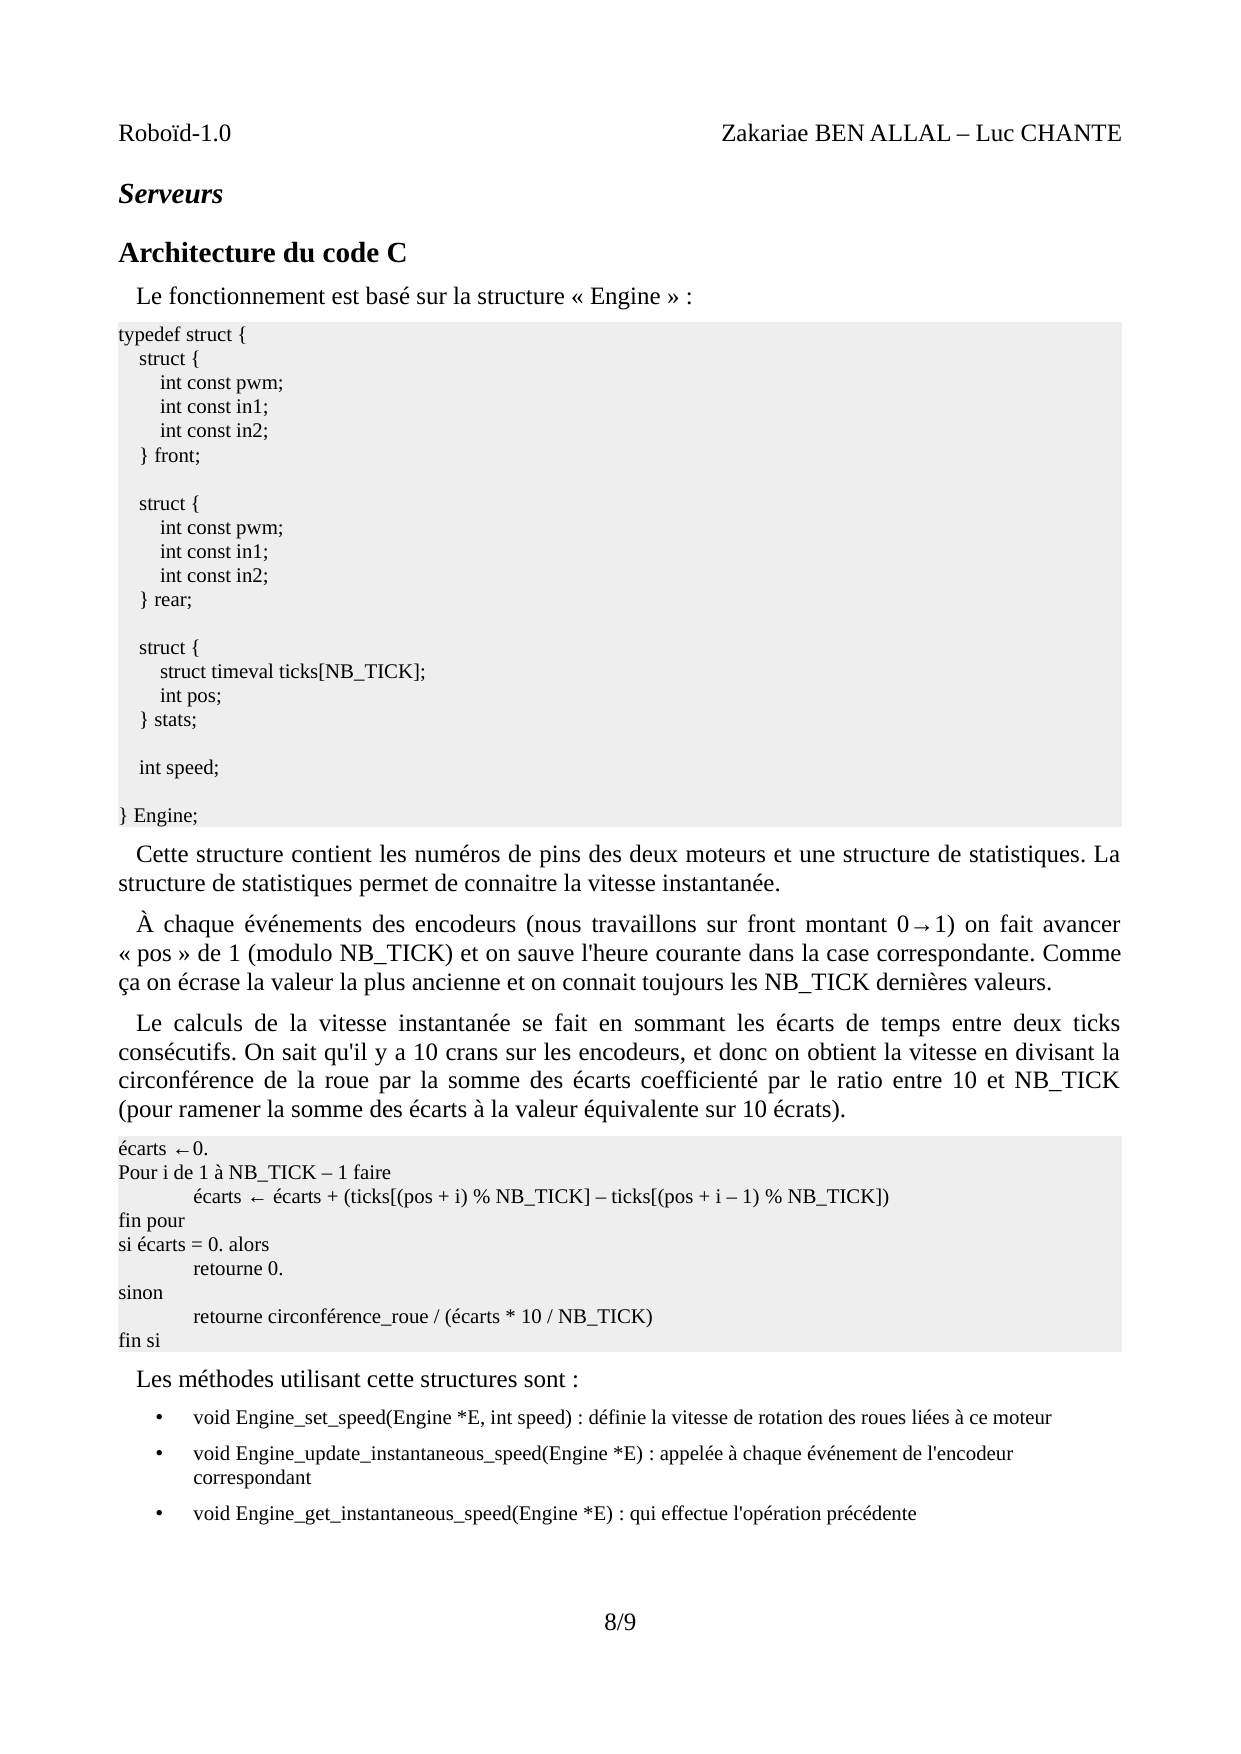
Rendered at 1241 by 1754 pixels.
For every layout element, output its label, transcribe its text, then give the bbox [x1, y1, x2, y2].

text écarts ←0. Pour i de 1 à NB_TICK – 1 faire écarts ← écarts + (ticks[(pos + i) % NB_TICK] – ticks[(pos + i – 1) % NB_TICK]) fin pour si écarts = 0. alors retourne 0. sinon retourne circonférence_roue / (écarts * 10 / NB_TICK) fin si [118, 1136, 1122, 1352]
text Le calculs de la vitesse instantanée se fait en sommant les écarts de temps entre deux ticks consécutifs. On sait qu'il y a 10 crans sur les encodeurs, et donc on obtient la vitesse en divisant la circonférence de la roue par la somme des écarts coefficienté par le ratio entre 10 et NB_TICK (pour ramener la somme des écarts à la valeur équivalente sur 10 écrats). [118, 1008, 1122, 1123]
text Le fonctionnement est basé sur la structure « Engine » : [118, 281, 1122, 310]
text typedef struct { struct { int const pwm; int const in1; int const in2; } front; struct { int const pwm; int const in1; int const in2; } rear; struct { struct timeval ticks[NB_TICK]; int pos; } stats; int speed; } Engine; [118, 322, 1122, 827]
text À chaque événements des encodeurs (nous travaillons sur front montant 0→1) on fait avancer « pos » de 1 (modulo NB_TICK) et on sauve l'heure courante dans la case correspondante. Comme ça on écrase la valeur la plus ancienne et on connait toujours les NB_TICK dernières valeurs. [118, 909, 1122, 996]
text Les méthodes utilisant cette structures sont : [118, 1364, 1122, 1393]
list void Engine_set_speed(Engine *E, int speed) : définie la vitesse de rotation des roues liées à ce moteur [156, 1405, 1122, 1429]
list void Engine_get_instantaneous_speed(Engine *E) : qui effectue l'opération précédente [156, 1501, 1122, 1525]
subtitle Architecture du code C [118, 235, 1122, 268]
subtitle Serveurs [118, 176, 1122, 210]
list void Engine_update_instantaneous_speed(Engine *E) : appelée à chaque événement de l'encodeur correspondant [156, 1441, 1122, 1489]
text Cette structure contient les numéros de pins des deux moteurs et une structure de statistiques. La structure de statistiques permet de connaitre la vitesse instantanée. [118, 839, 1122, 897]
